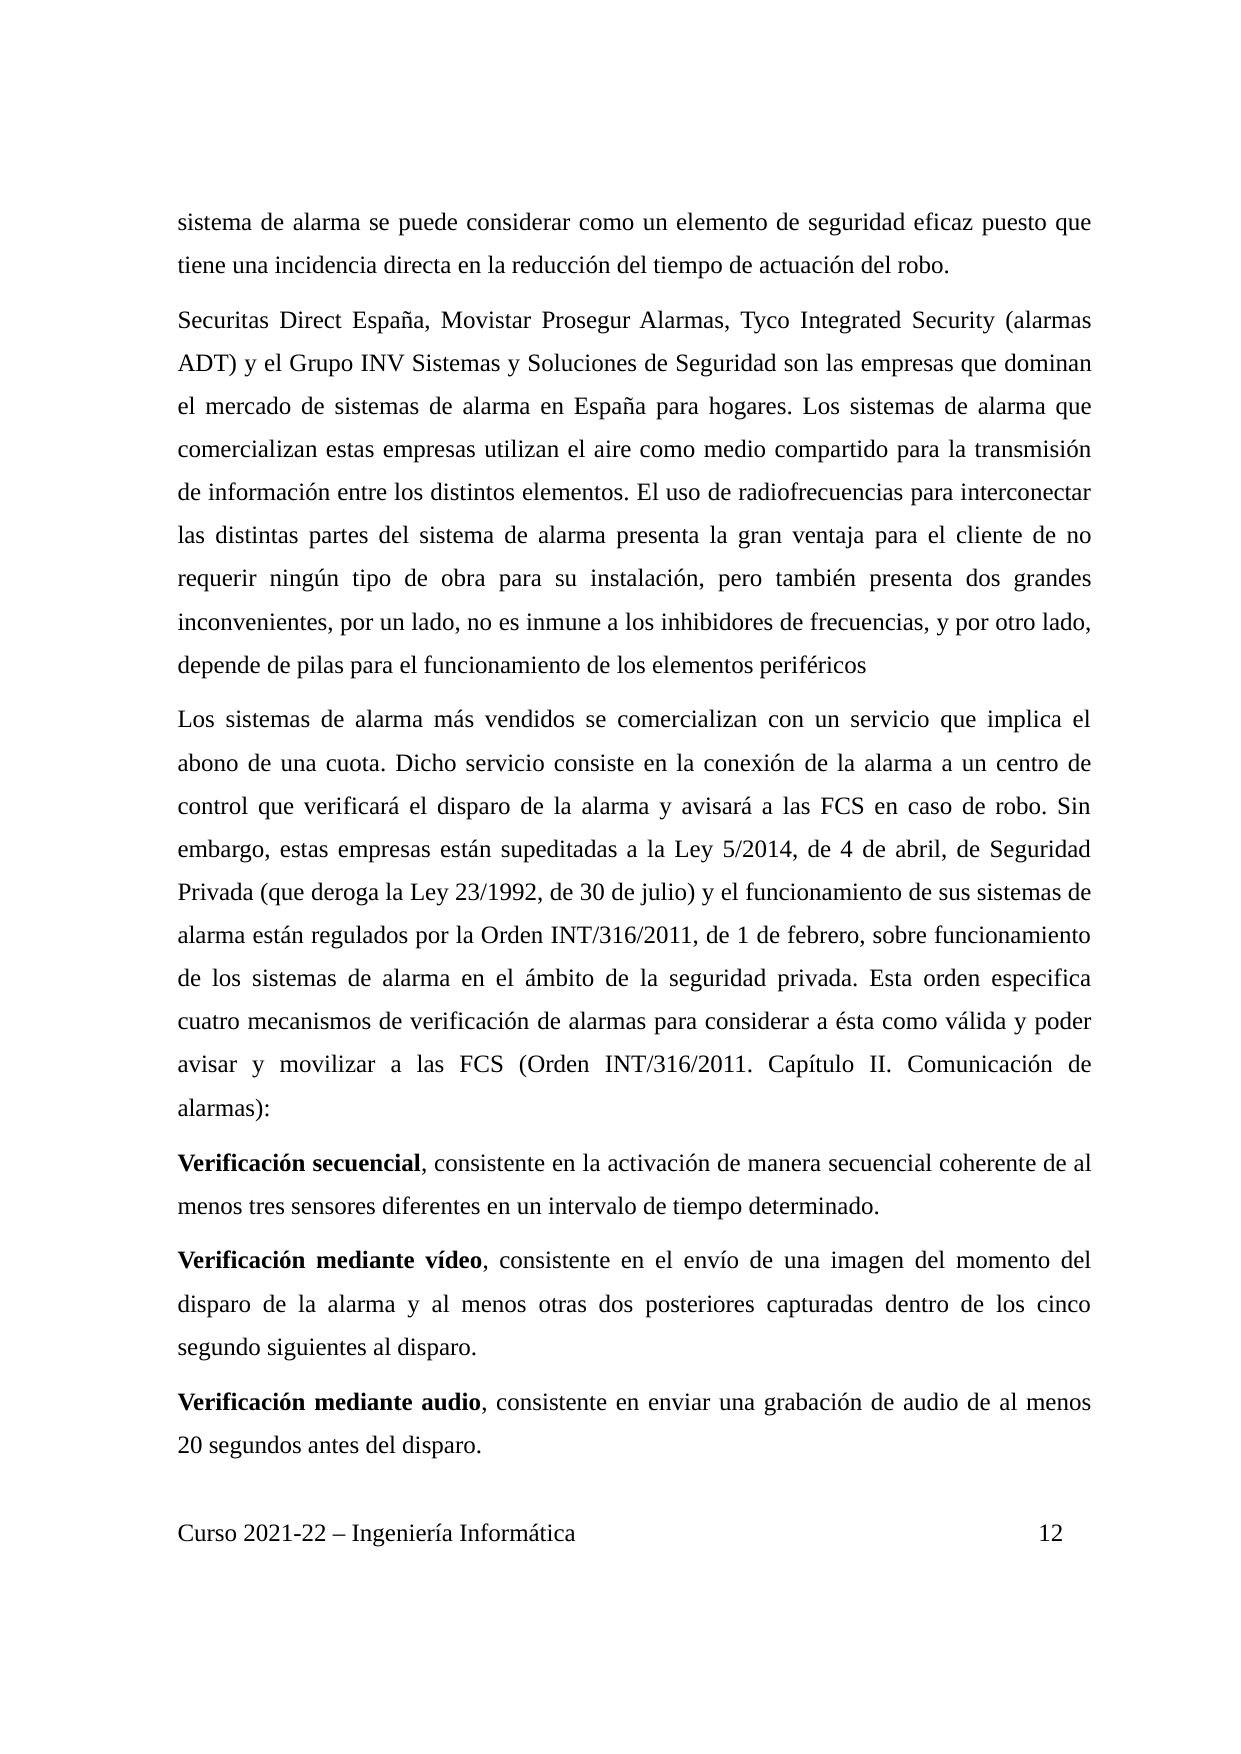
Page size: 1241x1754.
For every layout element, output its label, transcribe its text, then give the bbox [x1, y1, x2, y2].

text Verificación mediante vídeo, consistente en el envío de una imagen del momento del disparo de la alarma y al menos otras dos posteriores capturadas dentro de los cinco segundo siguientes al disparo. [177, 1246, 1092, 1361]
text Securitas Direct España, Movistar Prosegur Alarmas, Tyco Integrated Security (alarmas ADT) y el Grupo INV Sistemas y Soluciones de Seguridad son las empresas que dominan el mercado de sistemas de alarma en España para hogares. Los sistemas de alarma que comercializan estas empresas utilizan el aire como medio compartido para la transmisión de información entre los distintos elementos. El uso de radiofrecuencias para interconectar las distintas partes del sistema de alarma presenta la gran ventaja para el cliente de no requerir ningún tipo de obra para su instalación, pero también presenta dos grandes inconvenientes, por un lado, no es inmune a los inhibidores de frecuencias, y por otro lado, depende de pilas para el funcionamiento de los elementos periféricos [177, 305, 1092, 678]
text Los sistemas de alarma más vendidos se comercializan con un servicio que implica el abono de una cuota. Dicho servicio consiste en la conexión de la alarma a un centro de control que verificará el disparo de la alarma y avisará a las FCS en caso de robo. Sin embargo, estas empresas están supeditadas a la Ley 5/2014, de 4 de abril, de Seguridad Privada (que deroga la Ley 23/1992, de 30 de julio) y el funcionamiento de sus sistemas de alarma están regulados por la Orden INT/316/2011, de 1 de febrero, sobre funcionamiento de los sistemas de alarma en el ámbito de la seguridad privada. Esta orden especifica cuatro mecanismos de verificación de alarmas para considerar a ésta como válida y poder avisar y movilizar a las FCS (Orden INT/316/2011. Capítulo II. Comunicación de alarmas): [177, 704, 1092, 1121]
text sistema de alarma se puede considerar como un elemento de seguridad eficaz puesto que tiene una incidencia directa en la reducción del tiempo de actuación del robo. [177, 207, 1092, 278]
text Verificación secuencial, consistente en la activación de manera secuencial coherente de al menos tres sensores diferentes en un intervalo de tiempo determinado. [177, 1148, 1092, 1219]
text Verificación mediante audio, consistente en enviar una grabación de audio de al menos 20 segundos antes del disparo. [177, 1387, 1092, 1459]
